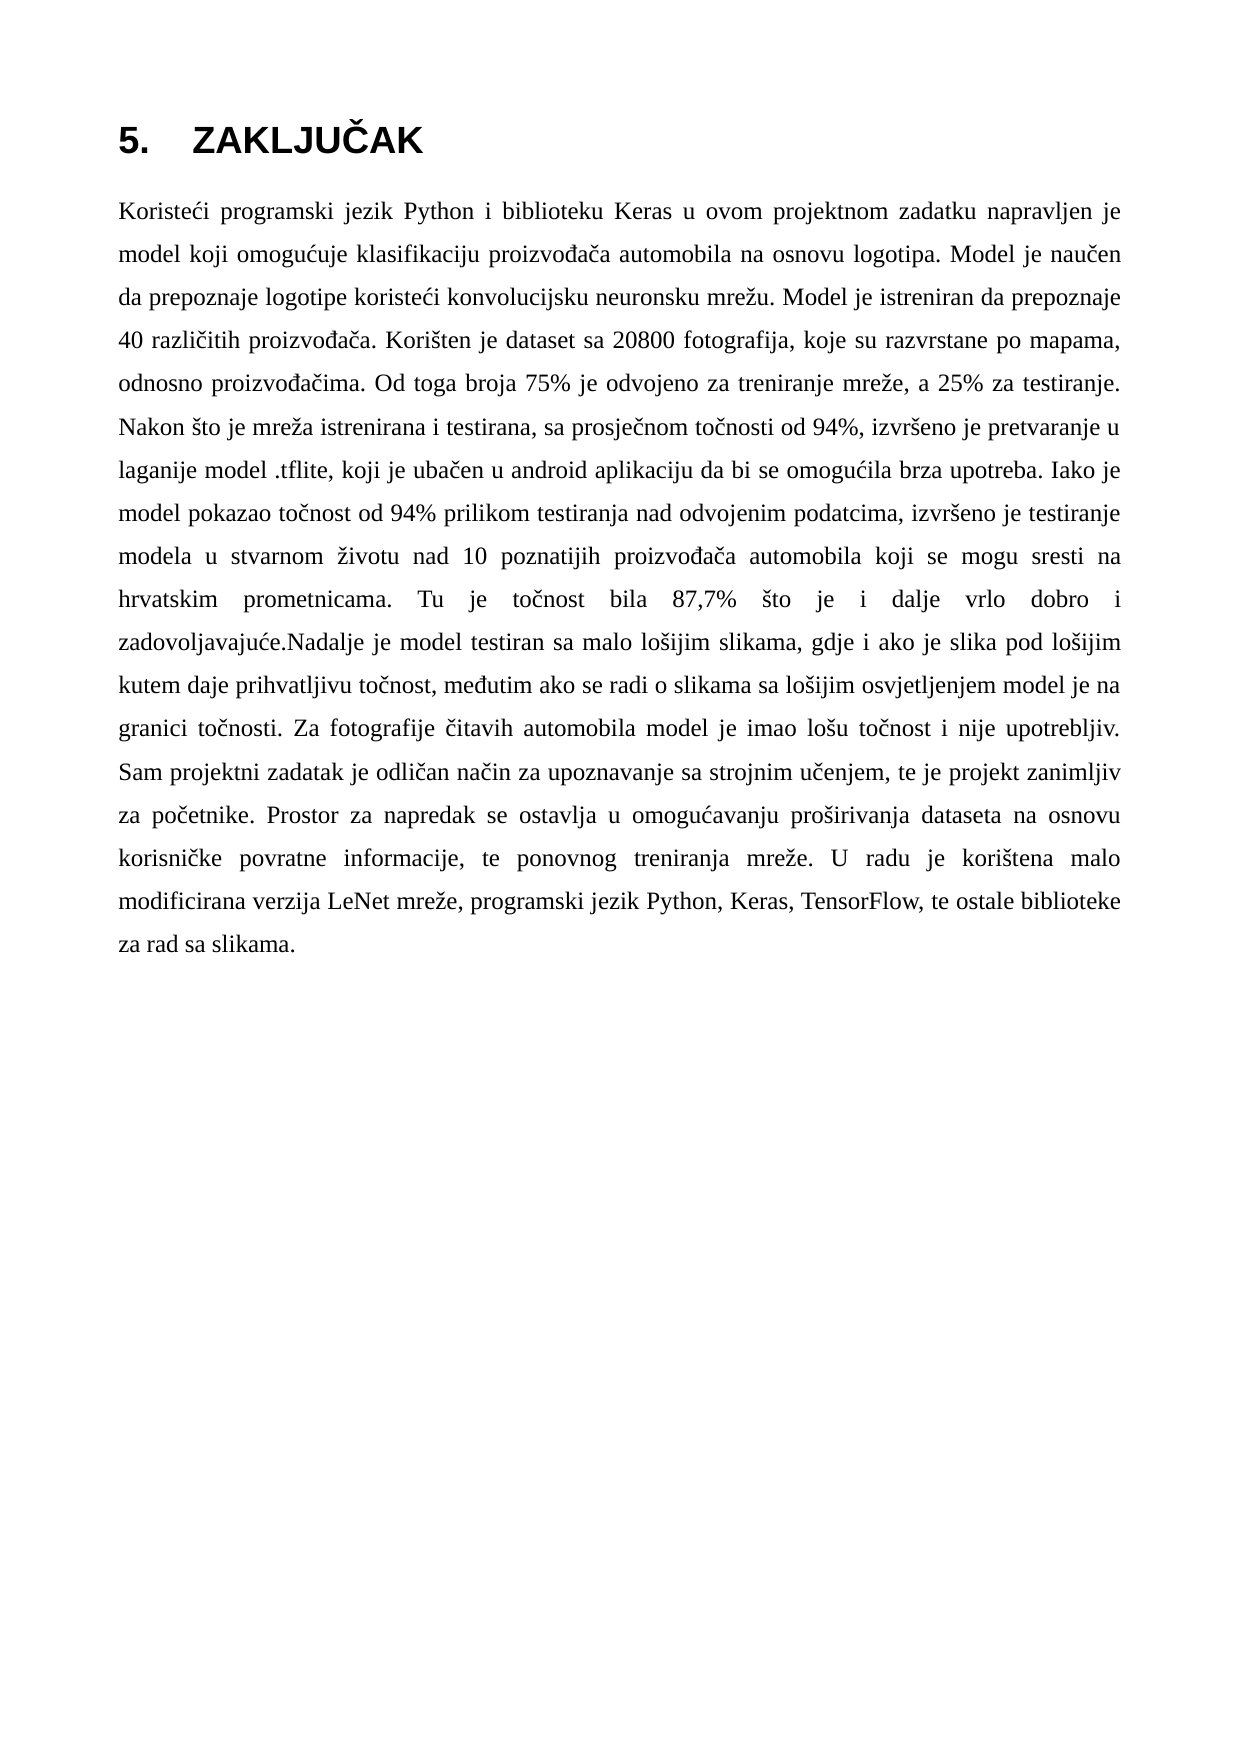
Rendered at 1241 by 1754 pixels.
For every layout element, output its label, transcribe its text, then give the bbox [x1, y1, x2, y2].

subtitle ZAKLJUČAK [118, 118, 1122, 162]
text Koristeći programski jezik Python i biblioteku Keras u ovom projektnom zadatku napravljen je model koji omogućuje klasifikaciju proizvođača automobila na osnovu logotipa. Model je naučen da prepoznaje logotipe koristeći konvolucijsku neuronsku mrežu. Model je istreniran da prepoznaje 40 različitih proizvođača. Korišten je dataset sa 20800 fotografija, koje su razvrstane po mapama, odnosno proizvođačima. Od toga broja 75% je odvojeno za treniranje mreže, a 25% za testiranje. Nakon što je mreža istrenirana i testirana, sa prosječnom točnosti od 94%, izvršeno je pretvaranje u laganije model .tflite, koji je ubačen u android aplikaciju da bi se omogućila brza upotreba. Iako je model pokazao točnost od 94% prilikom testiranja nad odvojenim podatcima, izvršeno je testiranje modela u stvarnom životu nad 10 poznatijih proizvođača automobila koji se mogu sresti na hrvatskim prometnicama. Tu je točnost bila 87,7% što je i dalje vrlo dobro i zadovoljavajuće.Nadalje je model testiran sa malo lošijim slikama, gdje i ako je slika pod lošijim kutem daje prihvatljivu točnost, međutim ako se radi o slikama sa lošijim osvjetljenjem model je na granici točnosti. Za fotografije čitavih automobila model je imao lošu točnost i nije upotrebljiv. Sam projektni zadatak je odličan način za upoznavanje sa strojnim učenjem, te je projekt zanimljiv za početnike. Prostor za napredak se ostavlja u omogućavanju proširivanja dataseta na osnovu korisničke povratne informacije, te ponovnog treniranja mreže. U radu je korištena malo modificirana verzija LeNet mreže, programski jezik Python, Keras, TensorFlow, te ostale biblioteke za rad sa slikama. [118, 196, 1122, 958]
